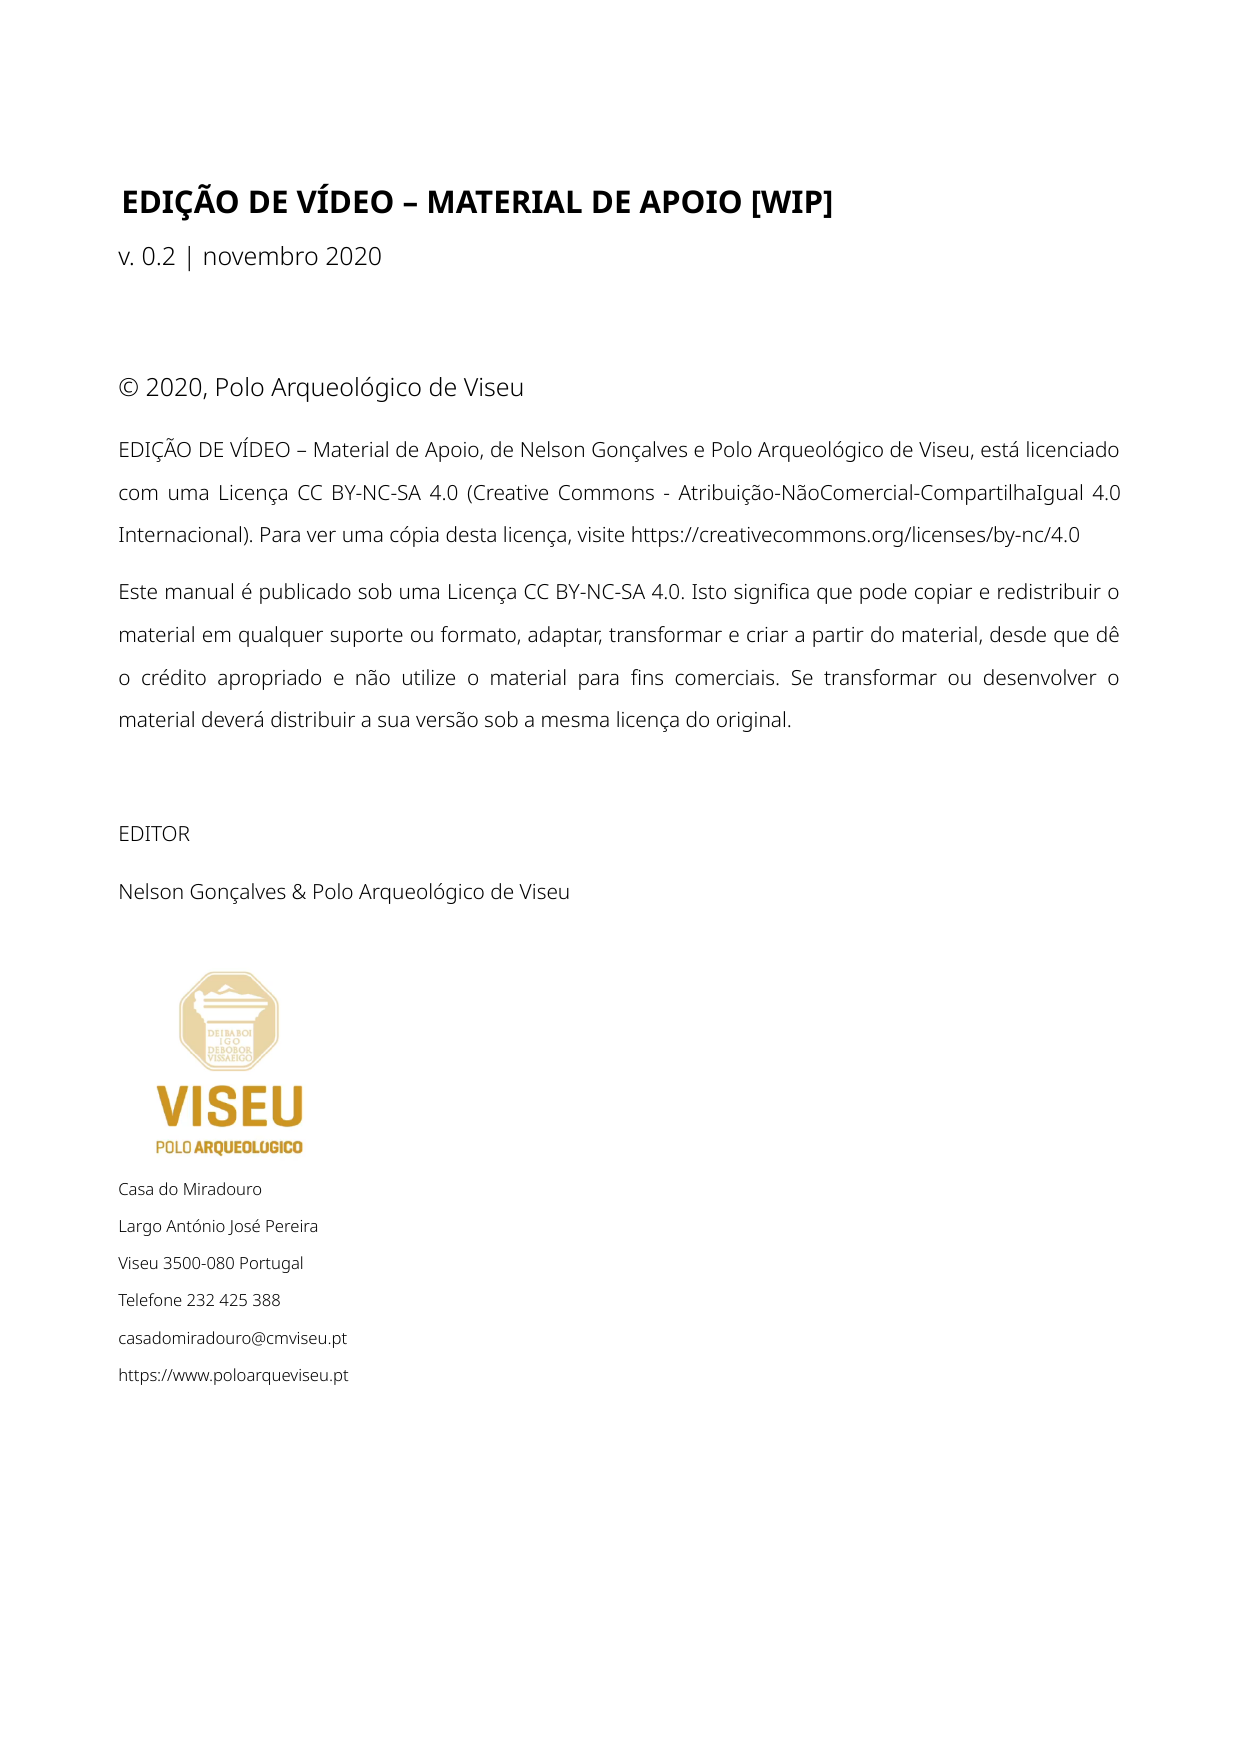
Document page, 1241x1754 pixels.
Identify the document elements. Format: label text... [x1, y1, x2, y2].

title Edição de Vídeo – Material de Apoio [wip] [118, 177, 1122, 226]
text https://www.poloarqueviseu.pt [118, 1363, 1122, 1386]
text Largo António José Pereira [118, 1214, 1122, 1237]
text Este manual é publicado sob uma Licença CC BY-NC-SA 4.0. Isto significa que pode copiar e redistribuir o material em qualquer suporte ou formato, adaptar, transformar e criar a partir do material, desde que dê o crédito apropriado e não utilize o material para fins comerciais. Se transformar ou desenvolver o material deverá distribuir a sua versão sob a mesma licença do original. [118, 577, 1122, 734]
text Viseu 3500-080 Portugal [118, 1252, 1122, 1274]
text © 2020, Polo Arqueológico de Viseu [118, 369, 1122, 403]
text Casa do Miradouro [118, 934, 1122, 1200]
text v. 0.2 | novembro 2020 [118, 238, 1122, 272]
text EDITOR [118, 819, 1122, 848]
text casadomiradouro@cmviseu.pt [118, 1326, 1122, 1349]
text Nelson Gonçalves & Polo Arqueológico de Viseu [118, 877, 1122, 905]
text Telefone 232 425 388 [118, 1289, 1122, 1312]
text EDIÇÃO DE VÍDEO – Material de Apoio, de Nelson Gonçalves e Polo Arqueológico de Viseu, está licenciado com uma Licença CC BY-NC-SA 4.0 (Creative Commons - Atribuição-NãoComercial-CompartilhaIgual 4.0 Internacional). Para ver uma cópia desta licença, visite https://creativecommons.org/licenses/by-nc/4.0 [118, 435, 1122, 549]
